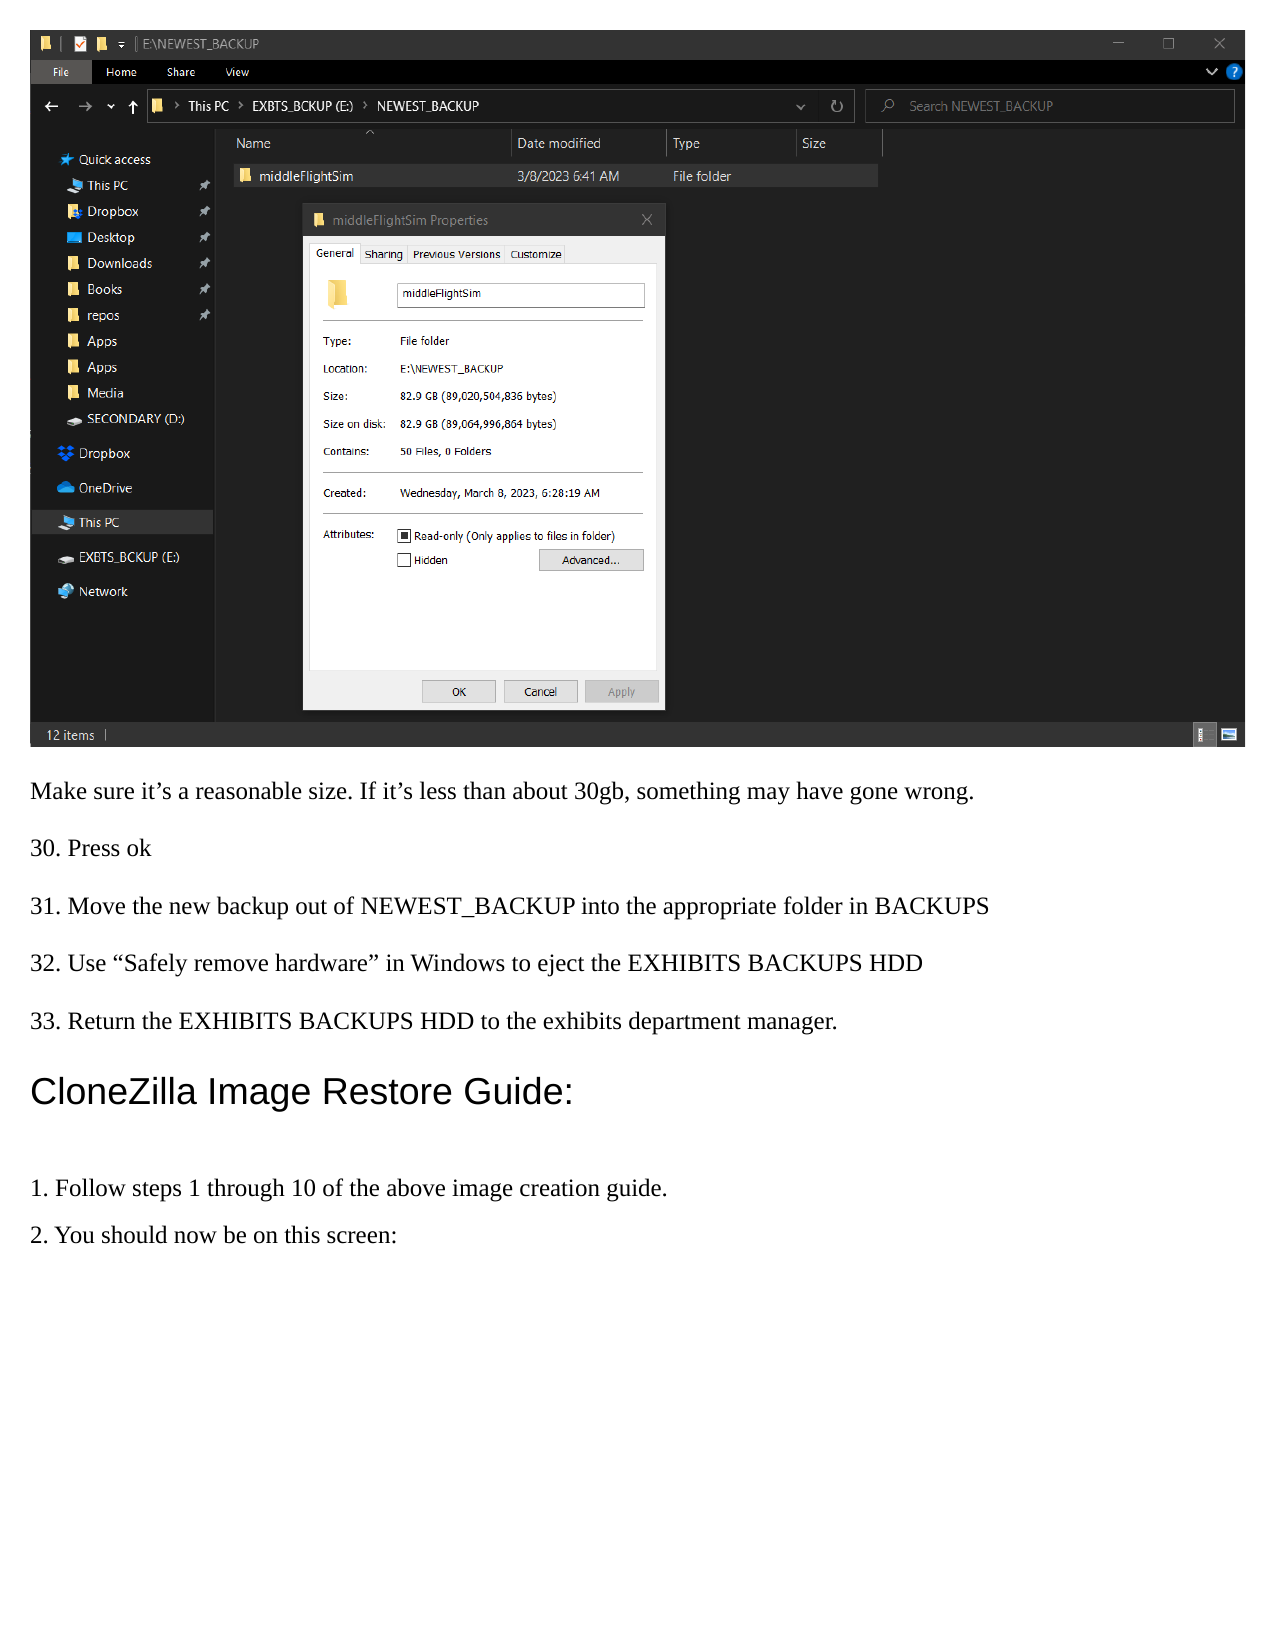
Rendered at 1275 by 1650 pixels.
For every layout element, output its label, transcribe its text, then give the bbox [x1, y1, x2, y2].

text 33. Return the EXHIBITS BACKUPS HDD to the exhibits department manager. [30, 1006, 1245, 1034]
text 31. Move the new backup out of NEWEST_BACKUP into the appropriate folder in BACKUPS [30, 891, 1245, 919]
picture [30, 30, 1246, 747]
text Make sure it’s a reasonable size. If it’s less than about 30gb, something may have gone wrong. [30, 747, 1245, 804]
text 32. Use “Safely remove hardware” in Windows to eject the EXHIBITS BACKUPS HDD [30, 948, 1245, 977]
subtitle CloneZilla Image Restore Guide: [30, 1069, 1245, 1113]
text 1. Follow steps 1 through 10 of the above image creation guide. [30, 1173, 1245, 1202]
text 30. Press ok [30, 833, 1245, 862]
text 2. You should now be on this screen: [30, 1220, 1245, 1249]
